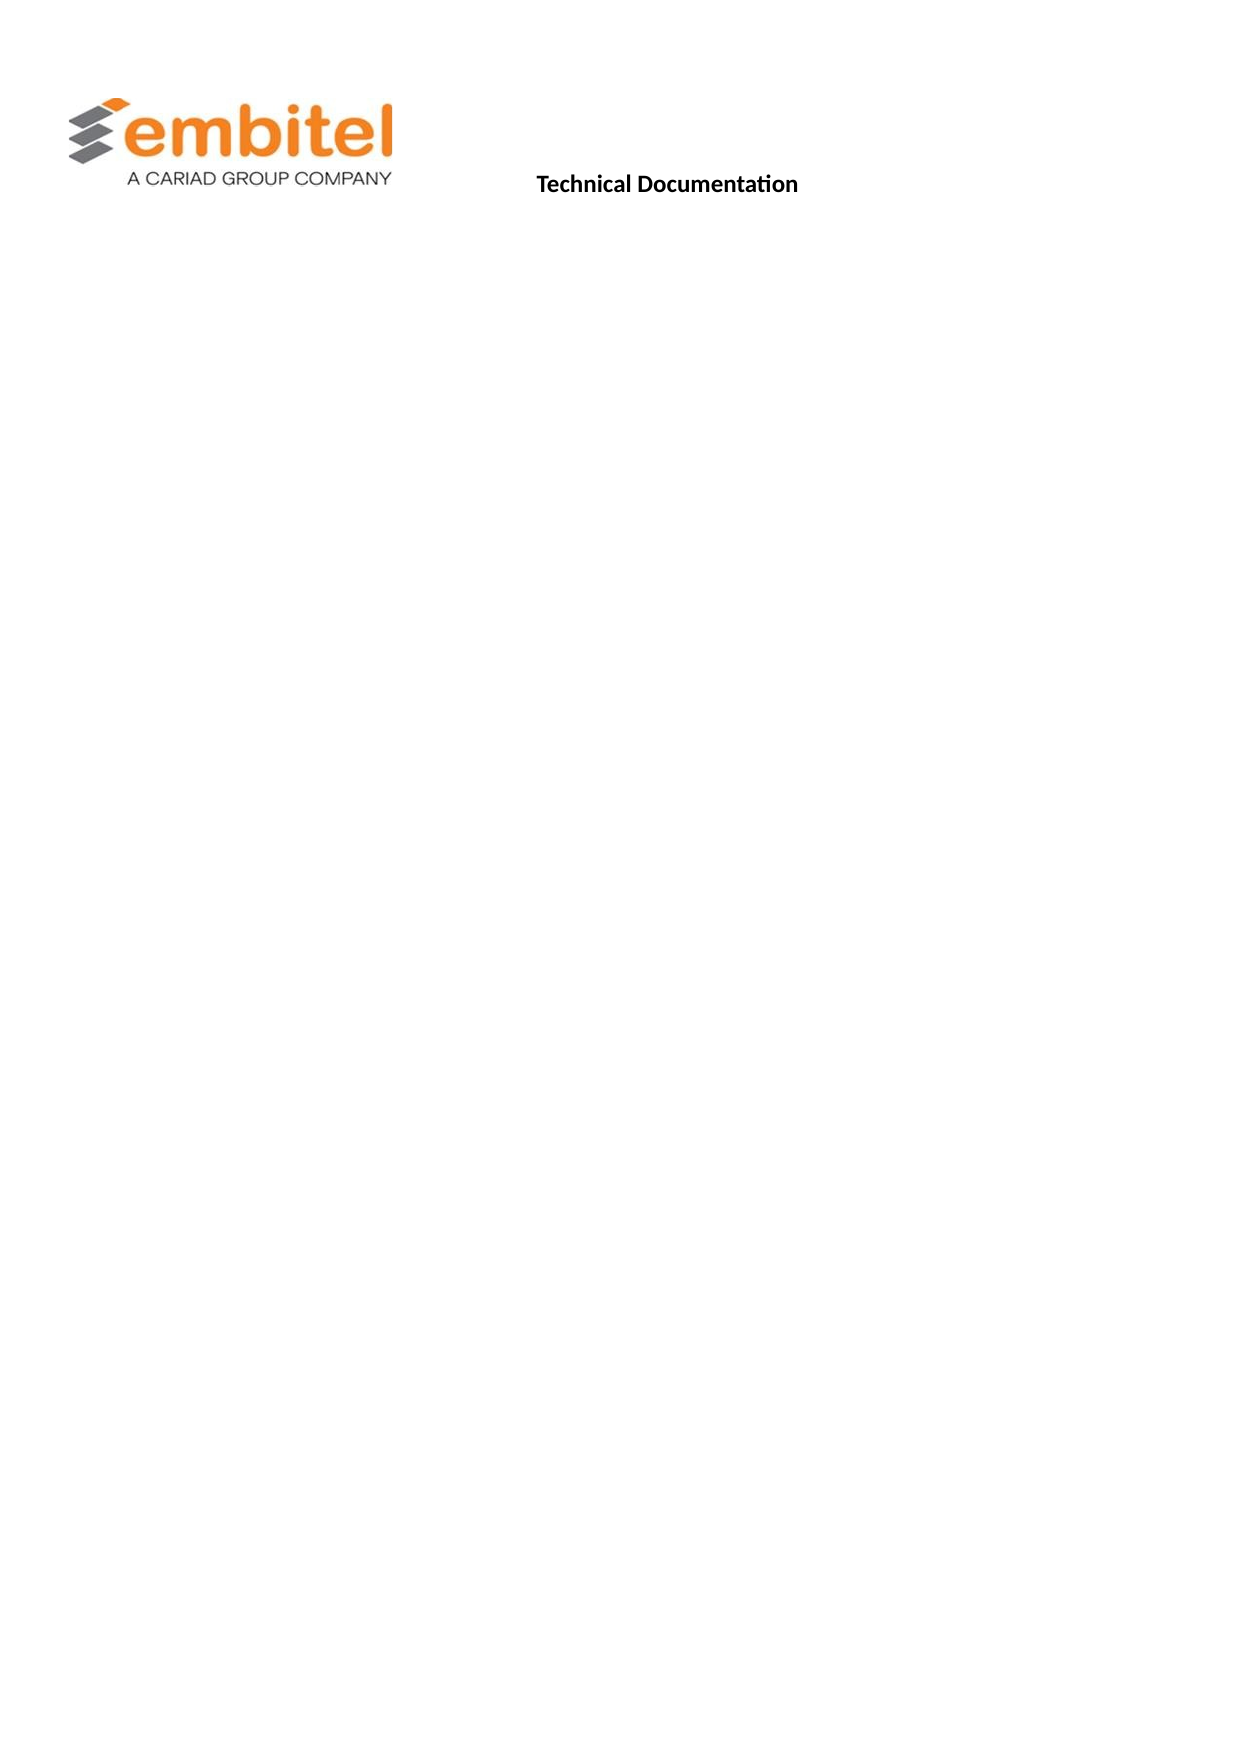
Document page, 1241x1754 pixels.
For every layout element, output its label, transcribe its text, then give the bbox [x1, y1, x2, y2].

picture [68, 98, 393, 187]
text Technical Documentation [118, 168, 1122, 198]
